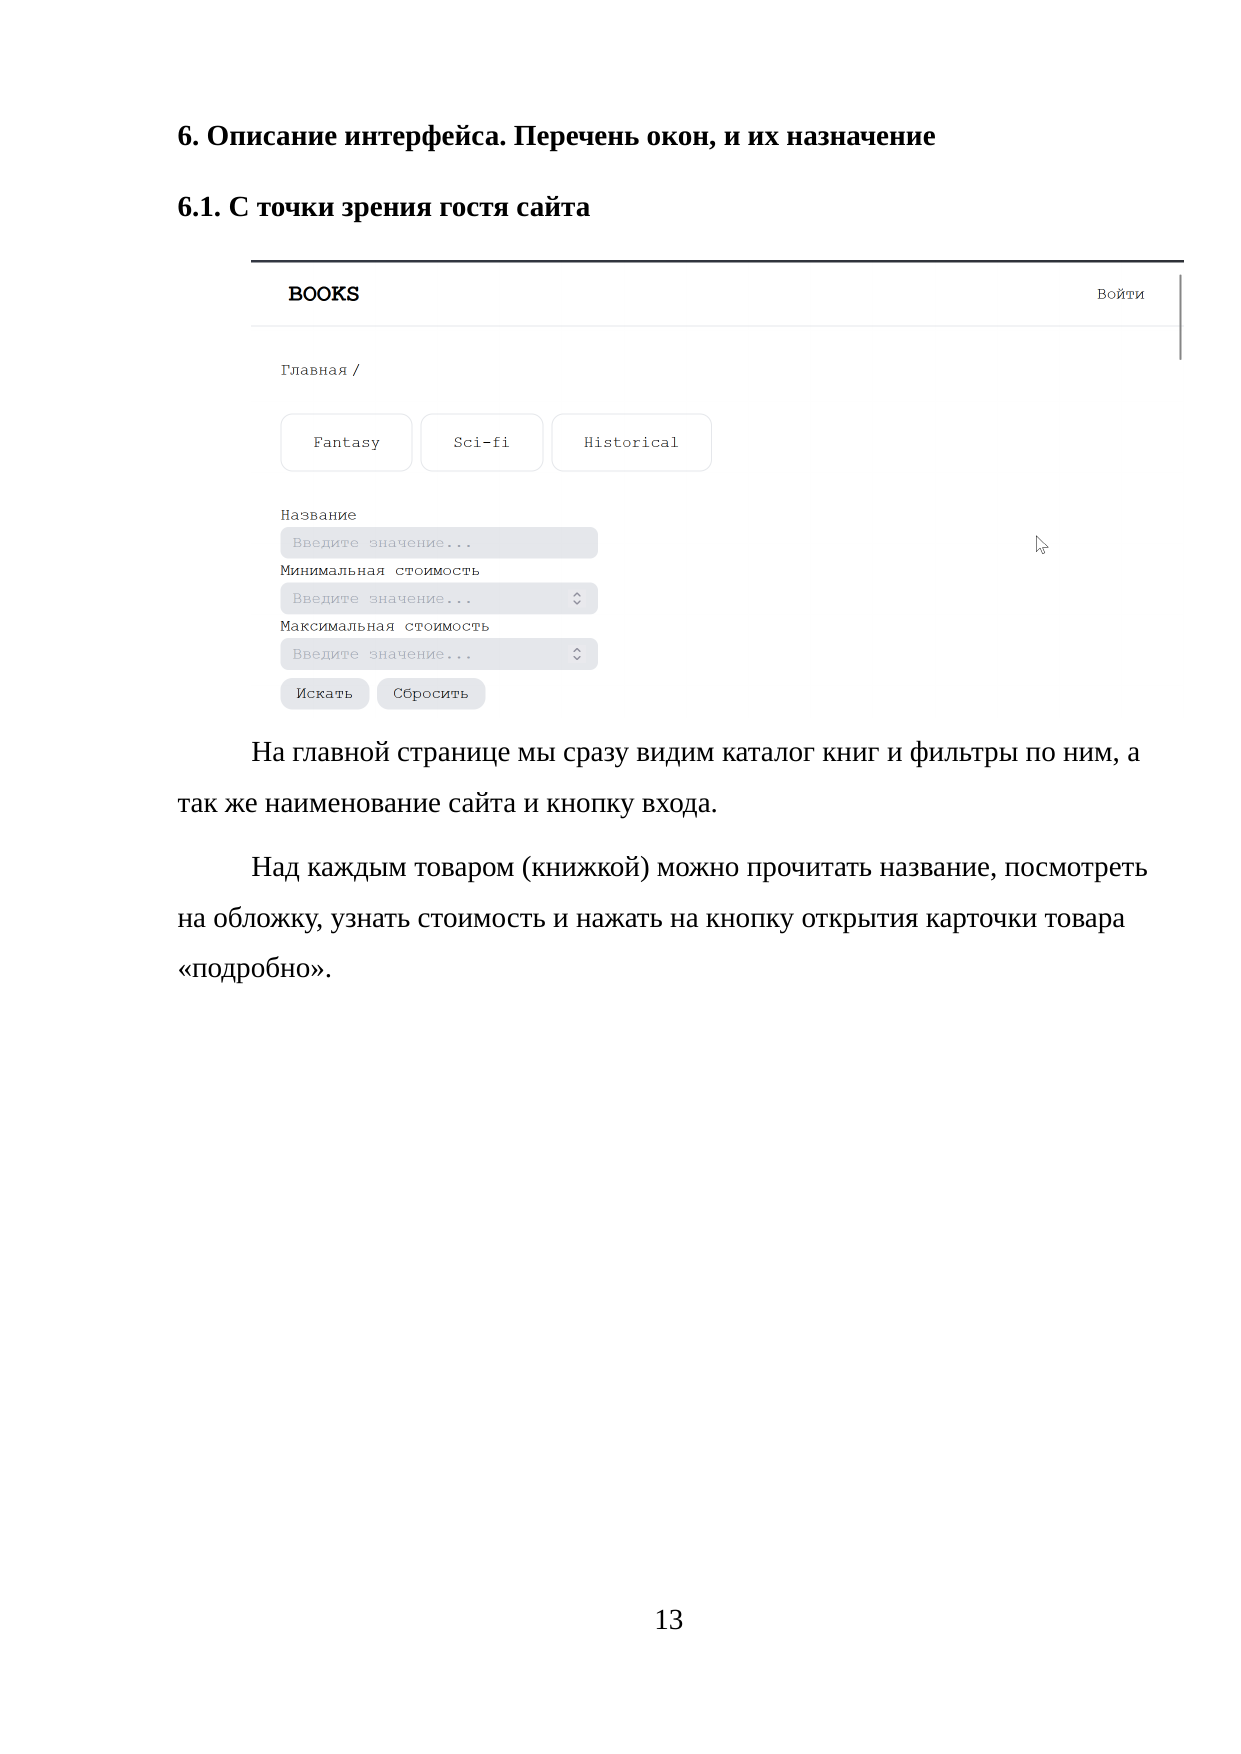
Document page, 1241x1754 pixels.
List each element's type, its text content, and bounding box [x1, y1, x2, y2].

picture [251, 260, 1184, 718]
text На главной странице мы сразу видим каталог книг и фильтры по ним, а так же наименование сайта и кнопку входа. [177, 734, 1152, 818]
text Над каждым товаром (книжкой) можно прочитать название, посмотреть на обложку, узнать стоимость и нажать на кнопку открытия карточки товара «подробно». [177, 849, 1152, 984]
subtitle 6.1. С точки зрения гостя сайта [177, 189, 1152, 223]
subtitle 6. Описание интерфейса. Перечень окон, и их назначение [177, 118, 1152, 152]
